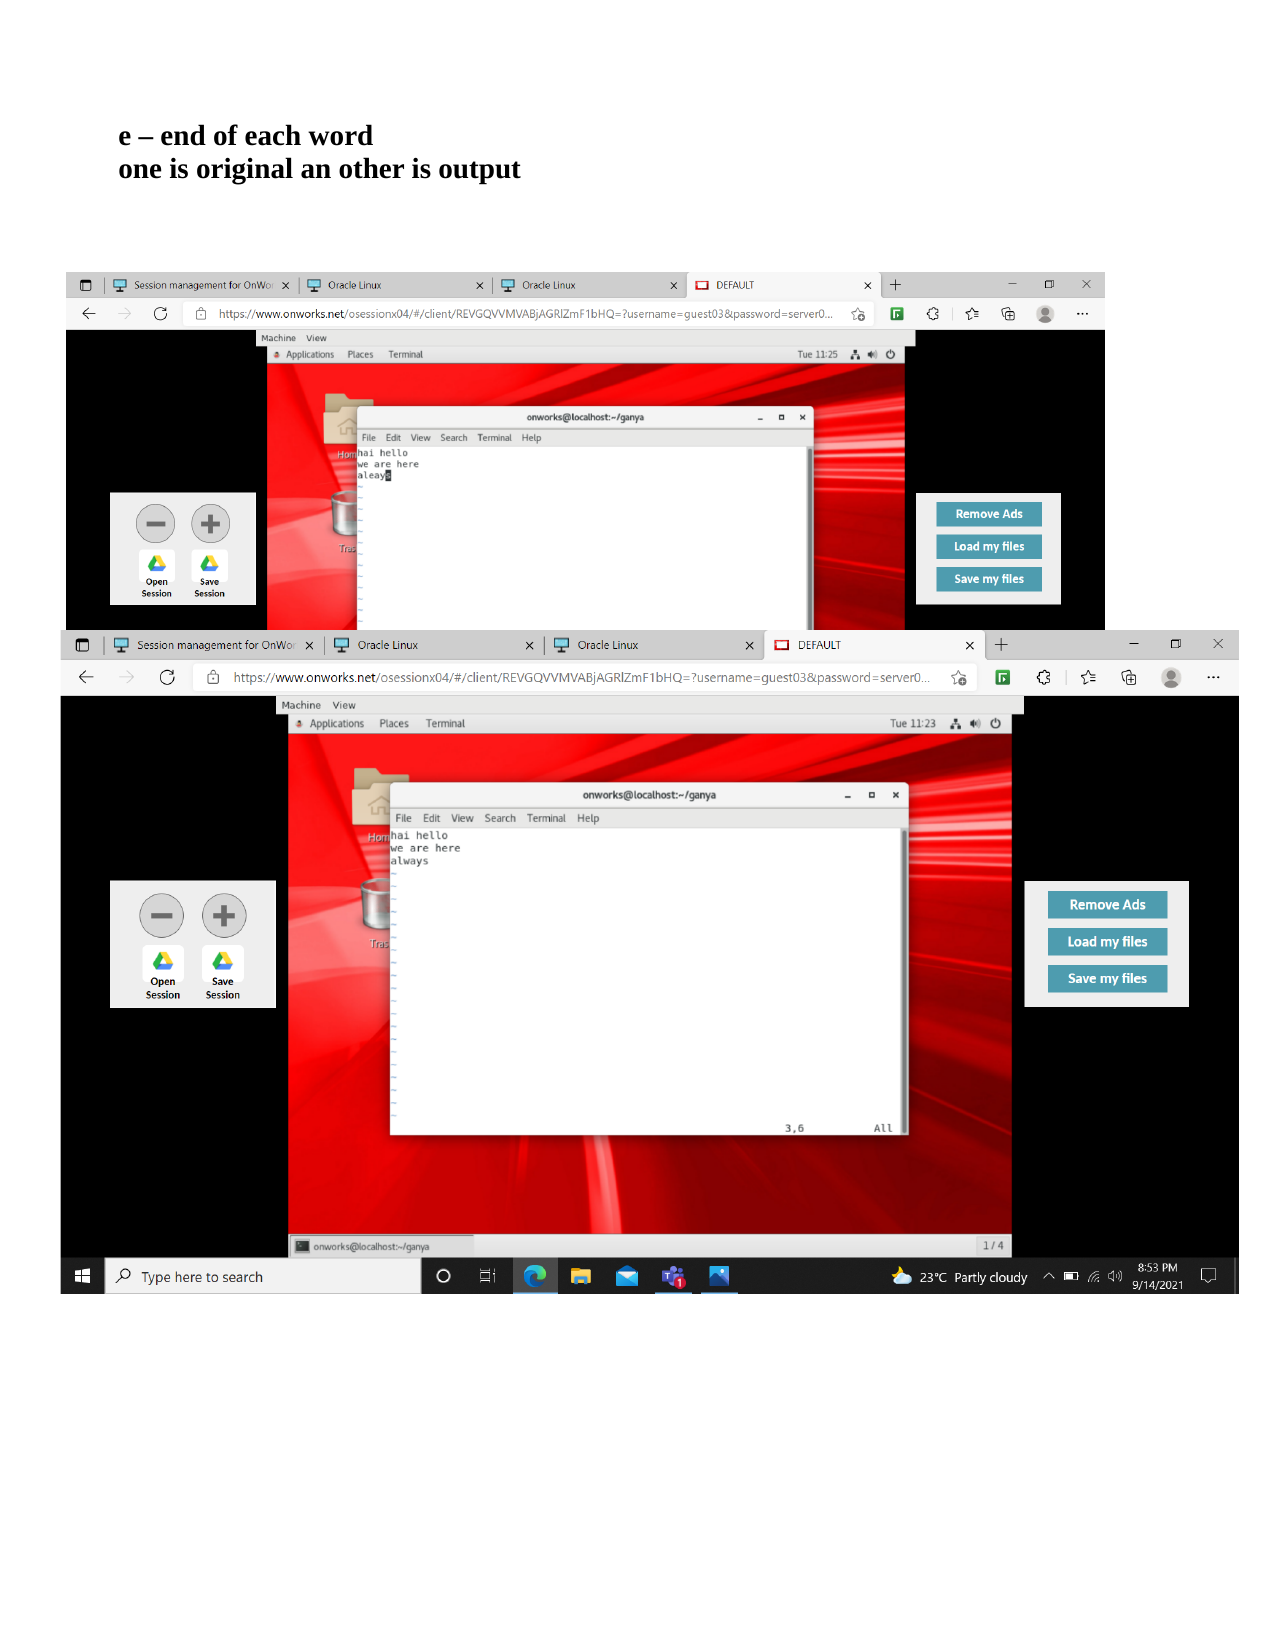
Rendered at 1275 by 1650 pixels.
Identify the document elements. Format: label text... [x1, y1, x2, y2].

picture [60, 272, 1239, 1294]
text one is original an other is output [118, 152, 1157, 185]
text e – end of each word [118, 118, 1157, 152]
